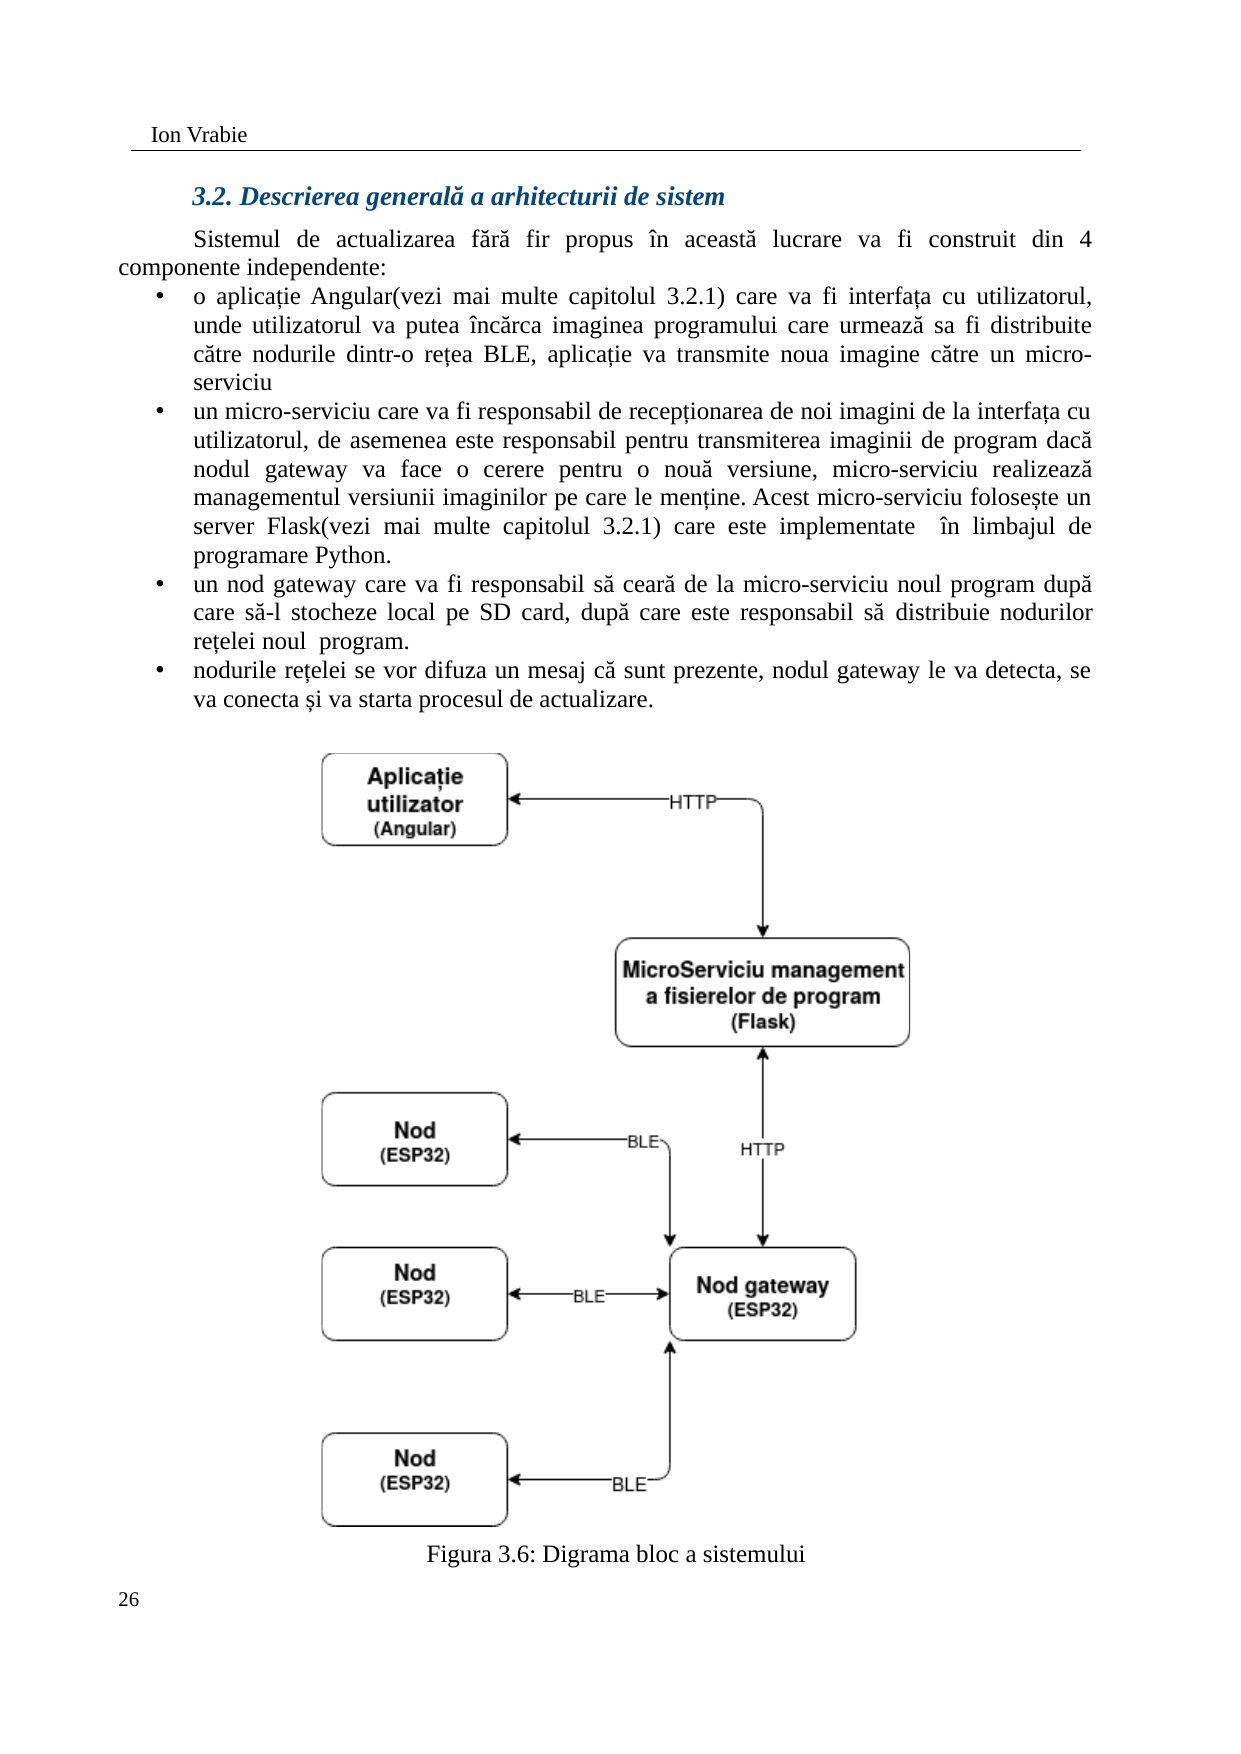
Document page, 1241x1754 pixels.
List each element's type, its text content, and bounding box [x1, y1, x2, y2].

subtitle Descrierea generală a arhitecturii de sistem [192, 180, 1093, 211]
list [322, 741, 910, 753]
picture [321, 753, 910, 1527]
list un micro-serviciu care va fi responsabil de recepționarea de noi imagini de la interfața cu utilizatorul, de asemenea este responsabil pentru transmiterea imaginii de program dacă nodul gateway va face o cerere pentru o nouă versiune, micro-serviciu realizează managementul versiunii imaginilor pe care le menține. Acest micro-serviciu folosește un server Flask(vezi mai multe capitolul 3.2.1) care este implementate în limbajul de programare Python. [156, 396, 1093, 569]
list o aplicație Angular(vezi mai multe capitolul 3.2.1) care va fi interfața cu utilizatorul, unde utilizatorul va putea încărca imaginea programului care urmează sa fi distribuite către nodurile dintr-o rețea BLE, aplicație va transmite noua imagine către un micro-serviciu [156, 281, 1093, 396]
text Sistemul de actualizarea fără fir propus în această lucrare va fi construit din 4 componente independente: [118, 224, 1093, 281]
list Figura 3.6: Digrama bloc a sistemului [322, 1527, 910, 1567]
list nodurile rețelei se vor difuza un mesaj că sunt prezente, nodul gateway le va detecta, se va conecta și va starta procesul de actualizare. [156, 655, 1093, 712]
list un nod gateway care va fi responsabil să ceară de la micro-serviciu noul program după care să-l stocheze local pe SD card, după care este responsabil să distribuie nodurilor rețelei noul program. [156, 569, 1093, 655]
